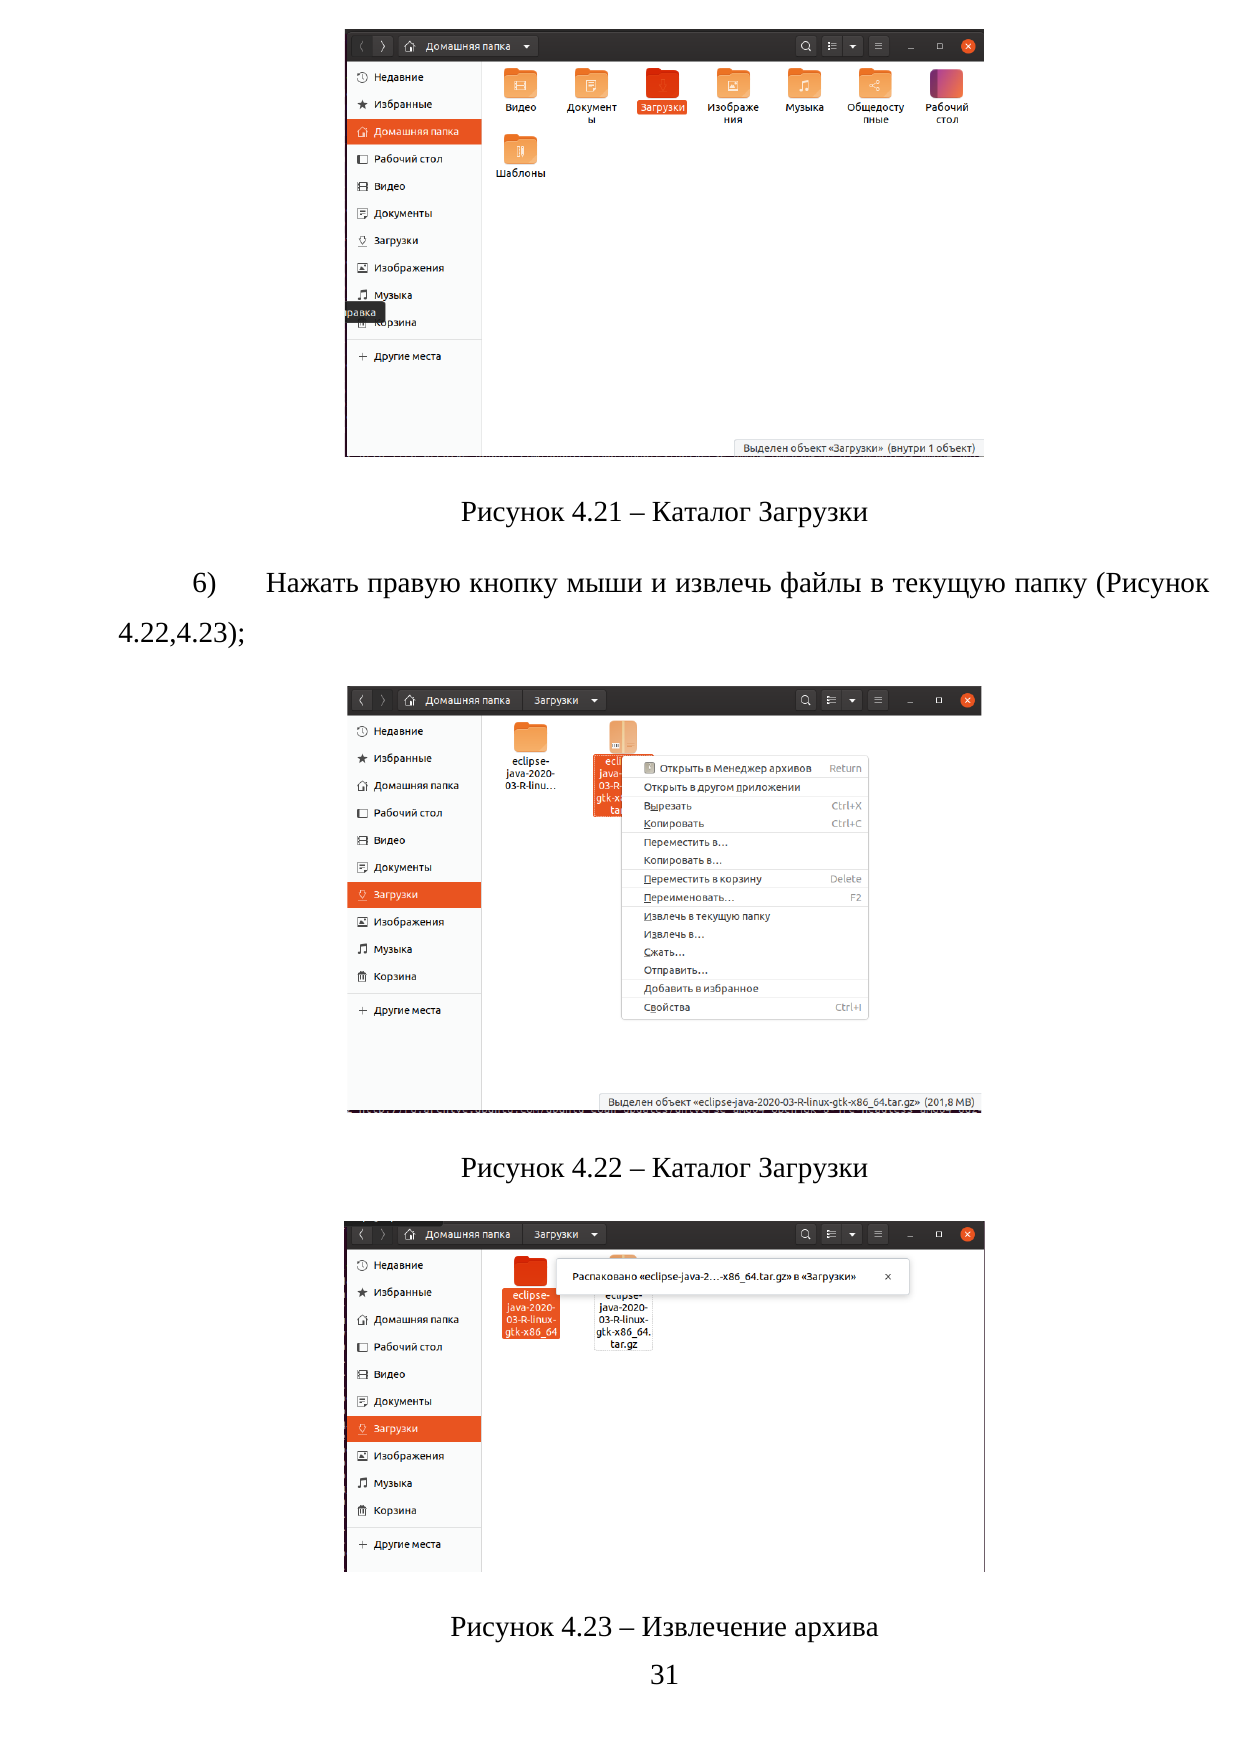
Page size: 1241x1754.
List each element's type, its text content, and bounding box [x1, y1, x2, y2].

text Рисунок 4.22 – Каталог Загрузки [118, 1150, 1211, 1184]
list Нажать правую кнопку мыши и извлечь файлы в текущую папку (Рисунок 4.22,4.23); [118, 565, 1211, 649]
text Рисунок 4.21 – Каталог Загрузки [118, 494, 1211, 527]
text Рисунок 4.23 – Извлечение архива [118, 1609, 1211, 1643]
